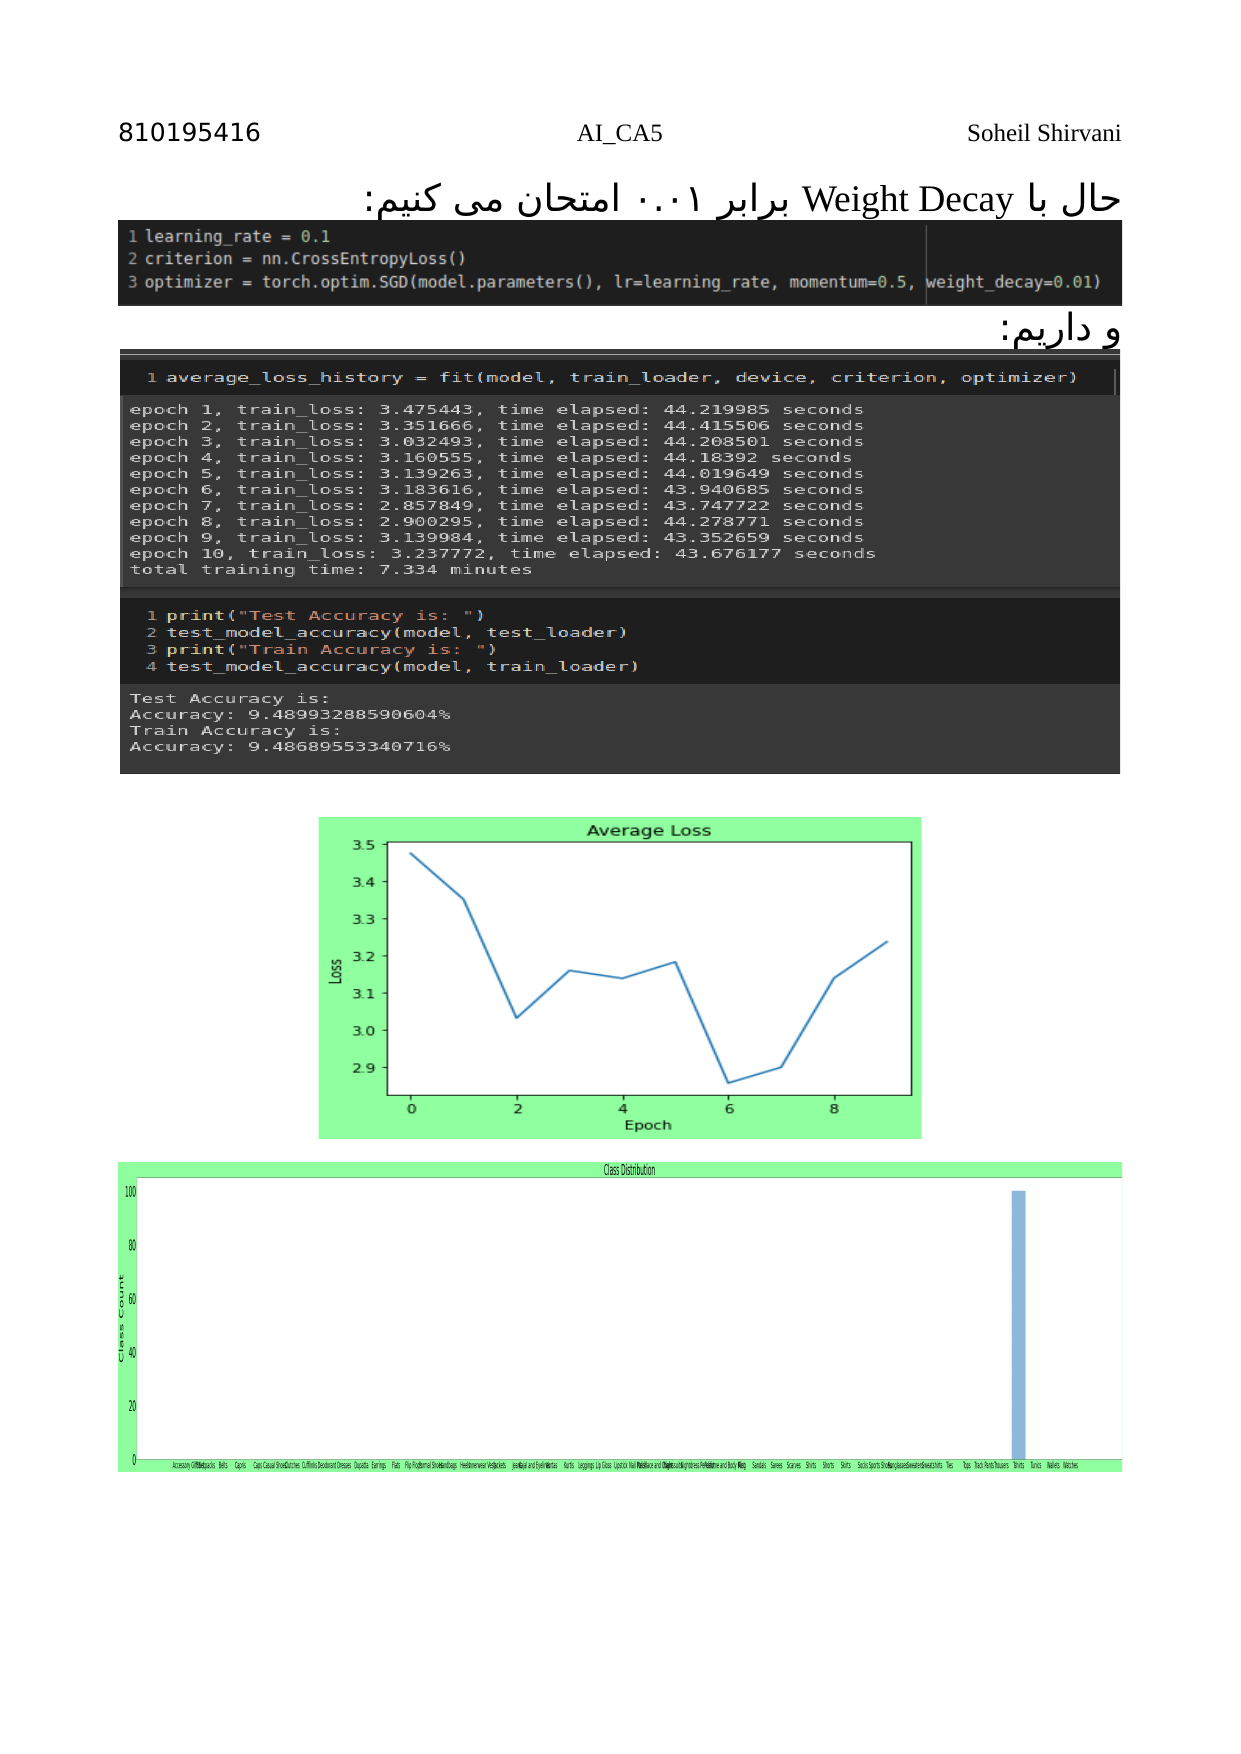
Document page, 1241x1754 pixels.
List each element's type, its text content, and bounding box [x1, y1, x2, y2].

picture [318, 817, 922, 1139]
picture [118, 1162, 1123, 1472]
picture [120, 349, 1121, 774]
text و داریم: [118, 306, 1122, 349]
picture [118, 220, 1123, 306]
text حال با Weight Decay برابر ۰.۰۱ امتحان می کنیم: [118, 177, 1122, 220]
